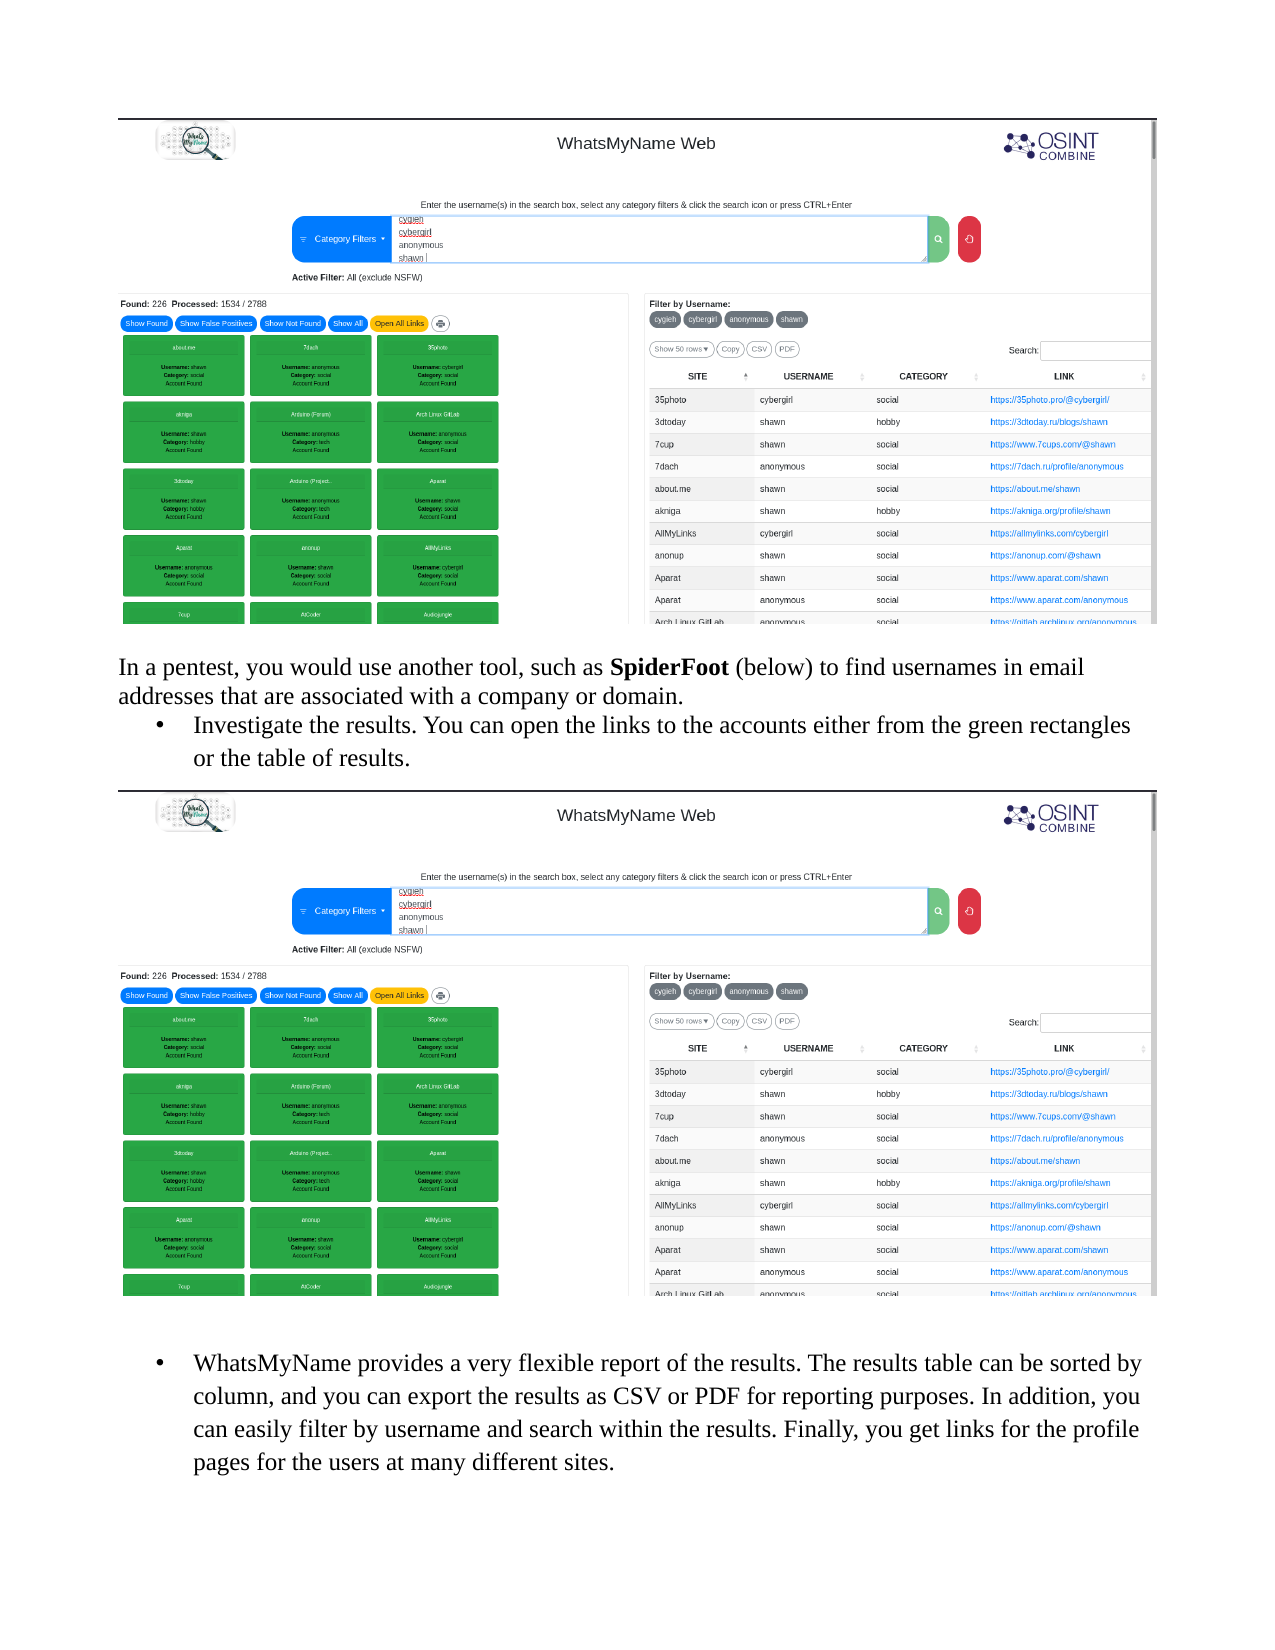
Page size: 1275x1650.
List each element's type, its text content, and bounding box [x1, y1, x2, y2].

picture [118, 118, 1157, 624]
picture [118, 790, 1157, 1296]
text In a pentest, you would use another tool, such as SpiderFoot (below) to find usernames in email addresses that are associated with a company or domain. [118, 652, 1157, 710]
list WhatsMyName provides a very flexible report of the results. The results table can be sorted by column, and you can export the results as CSV or PDF for reporting purposes. In addition, you can easily filter by username and search within the results. Finally, you get links for the profile pages for the users at many different sites. [156, 1348, 1157, 1476]
list Investigate the results. You can open the links to the accounts either from the green rectangles or the table of results. [156, 710, 1157, 772]
